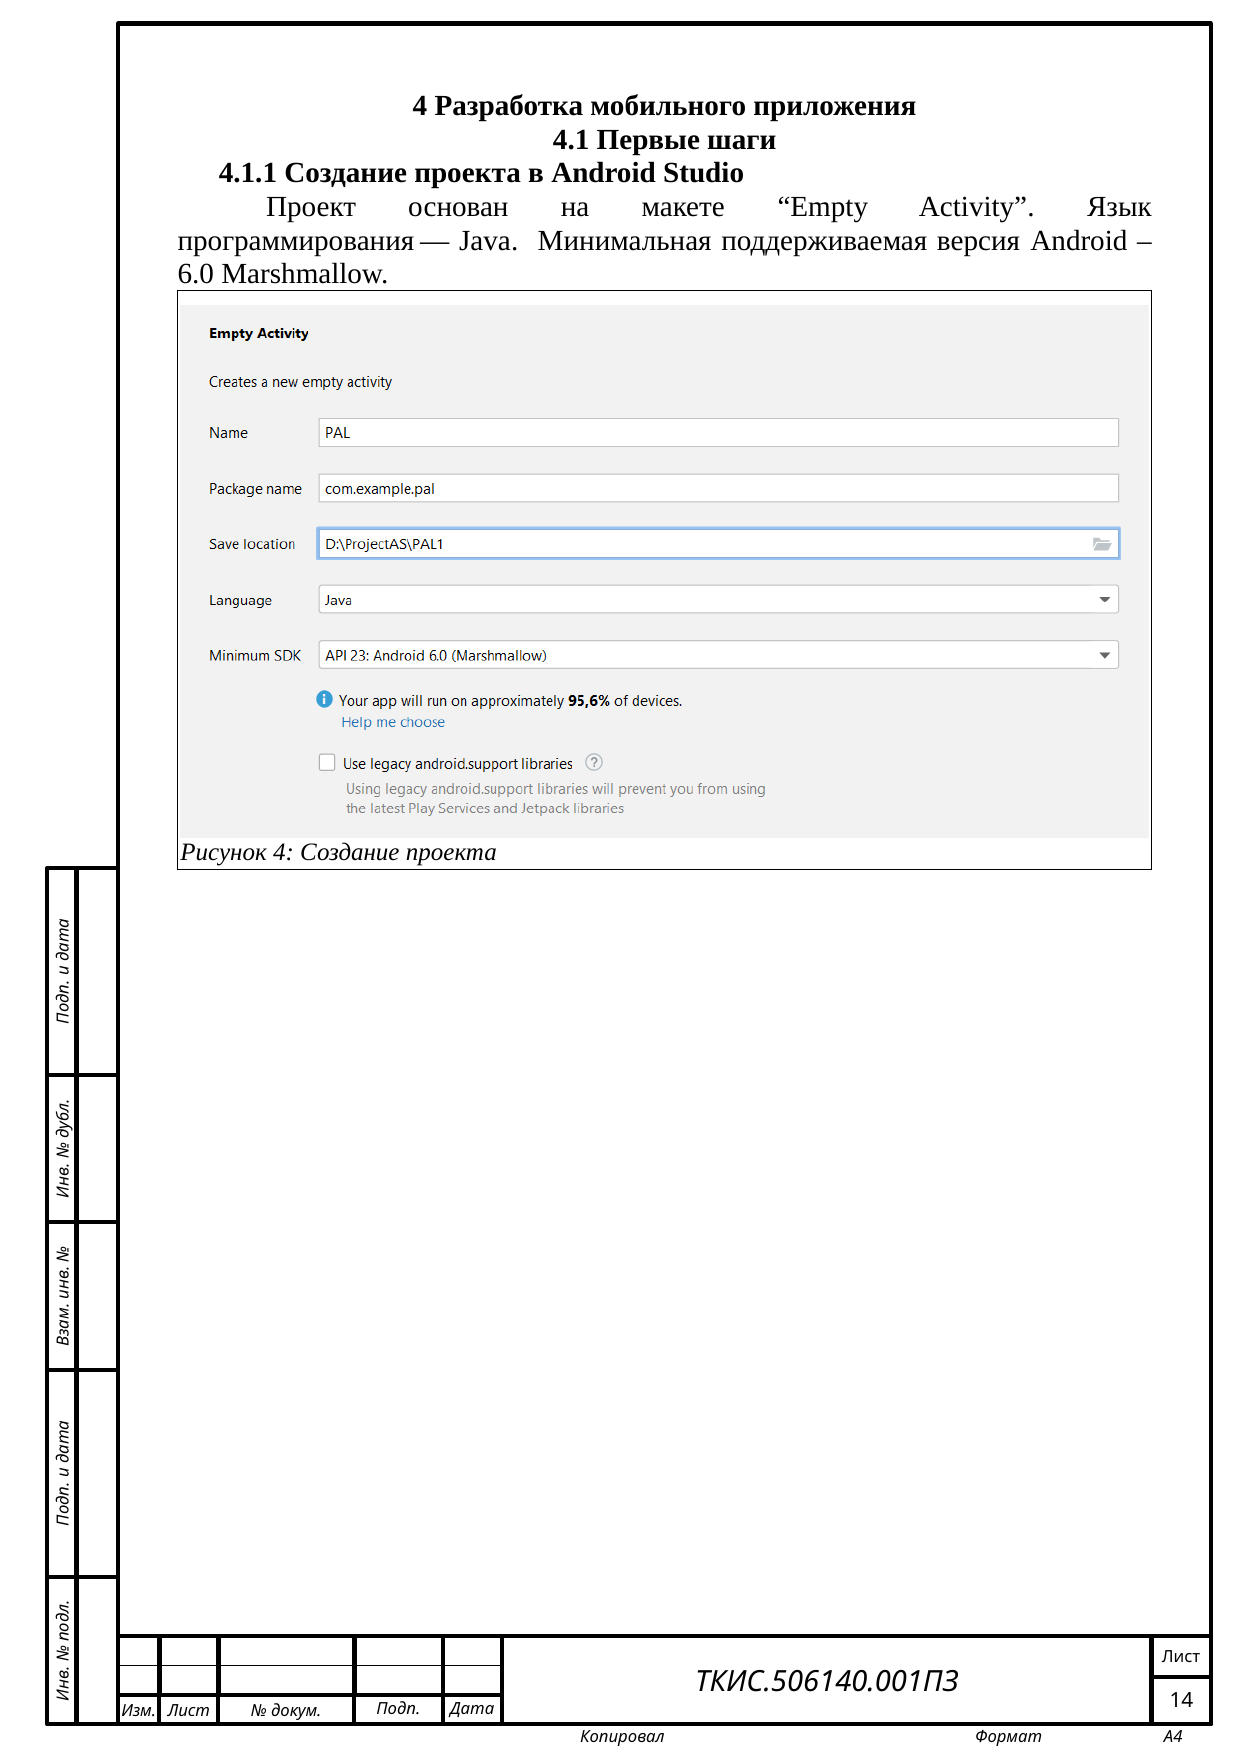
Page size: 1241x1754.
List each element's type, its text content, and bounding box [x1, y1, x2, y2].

picture [180, 305, 1149, 838]
text Рисунок 4: Создание проекта [180, 838, 1149, 866]
subtitle Первые шаги [177, 122, 1152, 156]
subtitle Разработка мобильного приложения [177, 88, 1152, 122]
subtitle Создание проекта в Android Studio [218, 156, 1152, 189]
text Проект основан на макете “Empty Activity”. Язык программирования — Java. Минимальная поддерживаемая версия Android – 6.0 Marshmallow. [177, 189, 1152, 290]
